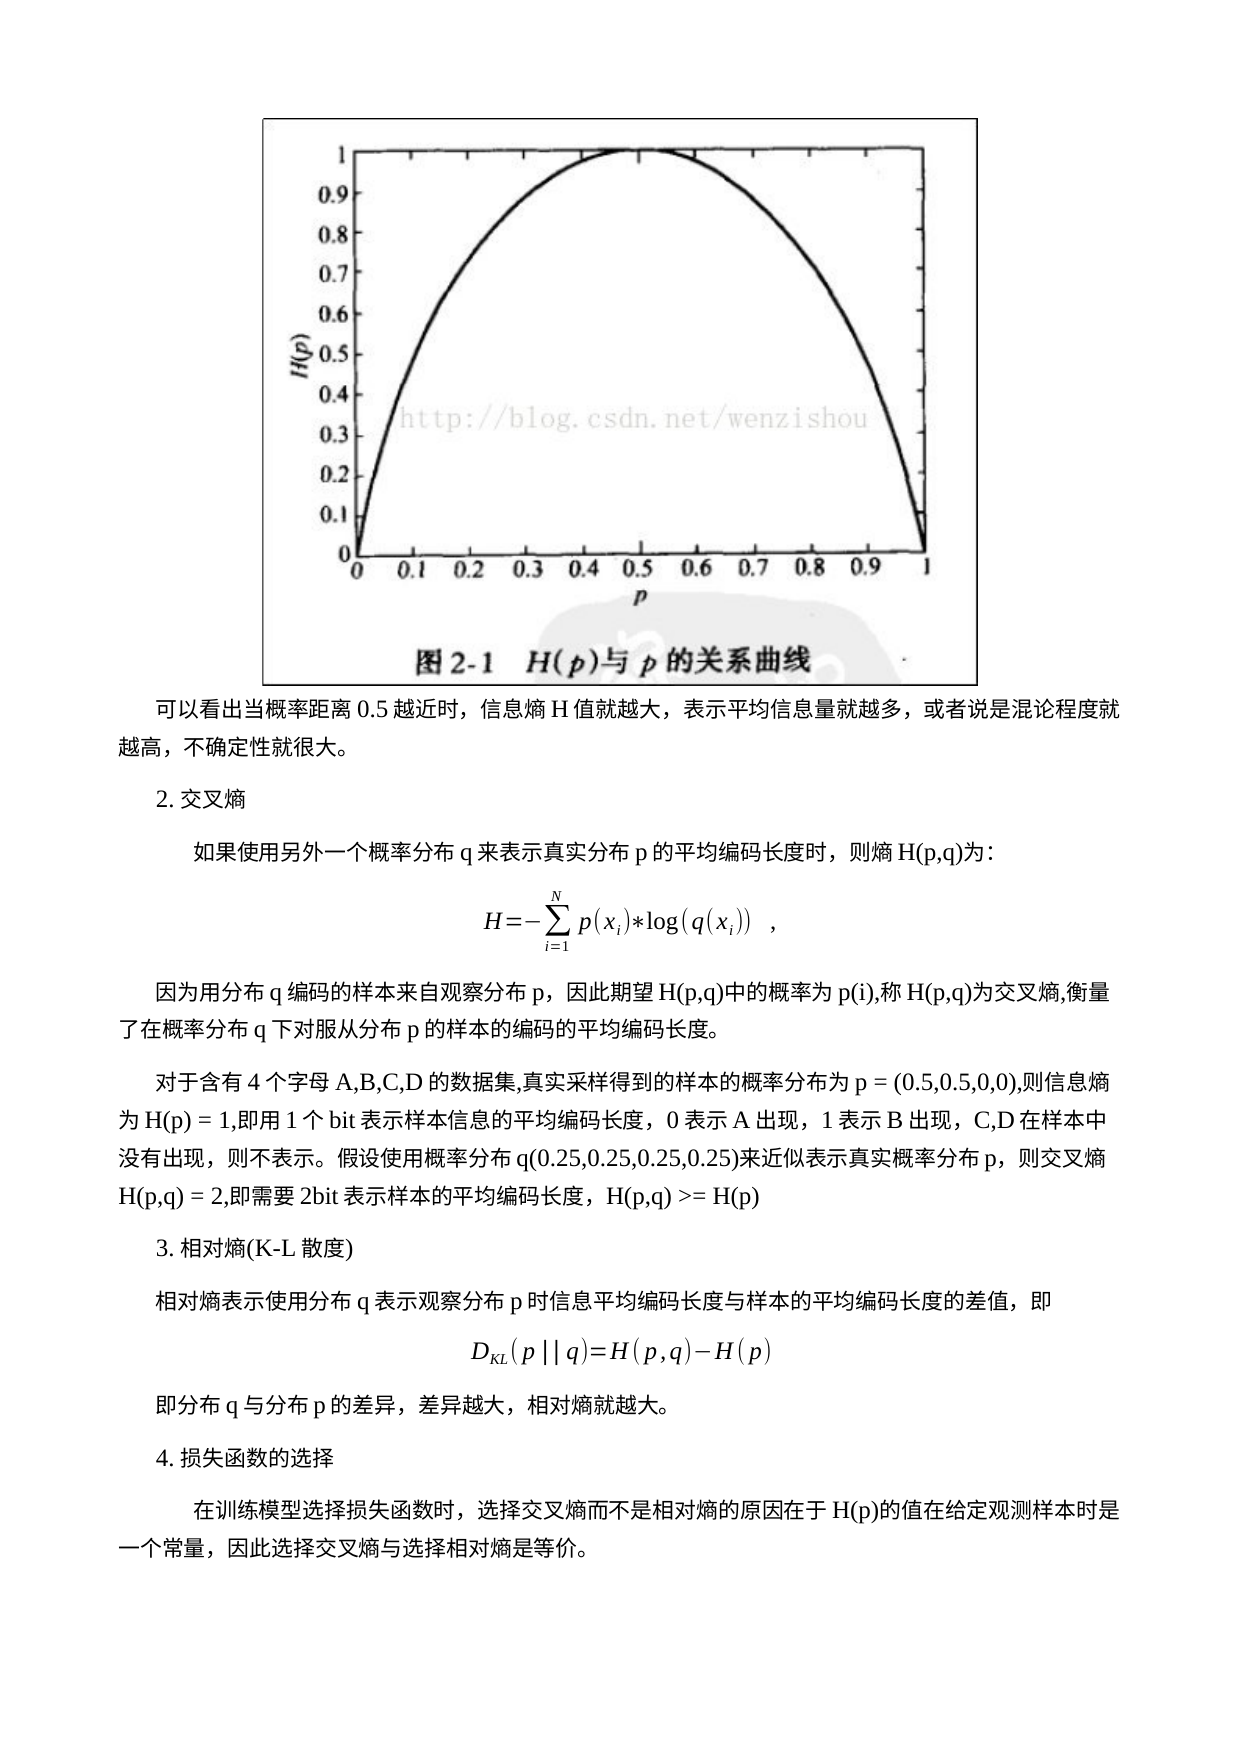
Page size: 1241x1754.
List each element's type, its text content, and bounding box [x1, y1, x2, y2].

text 对于含有4个字母A,B,C,D的数据集,真实采样得到的样本的概率分布为p = (0.5,0.5,0,0),则信息熵为H(p) = 1,即用1个bit表示样本信息的平均编码长度，0表示A出现，1表示B出现，C,D在样本中没有出现，则不表示。假设使用概率分布q(0.25,0.25,0.25,0.25)来近似表示真实概率分布p，则交叉熵H(p,q) = 2,即需要2bit表示样本的平均编码长度，H(p,q) >= H(p) [118, 1065, 1122, 1210]
text 因为用分布q编码的样本来自观察分布p，因此期望H(p,q)中的概率为p(i),称H(p,q)为交叉熵,衡量了在概率分布q下对服从分布p的样本的编码的平均编码长度。 [118, 974, 1122, 1044]
text 4. 损失函数的选择 [118, 1441, 1122, 1473]
text 即分布q与分布p的差异，差异越大，相对熵就越大。 [118, 1388, 1122, 1420]
text 如果使用另外一个概率分布q来表示真实分布p的平均编码长度时，则熵H(p,q)为： [118, 834, 1122, 866]
text 3. 相对熵(K-L散度) [118, 1231, 1122, 1263]
text 可以看出当概率距离0.5越近时，信息熵H值就越大，表示平均信息量就越多，或者说是混论程度就越高，不确定性就很大。 [118, 118, 1122, 761]
text 相对熵表示使用分布q表示观察分布p时信息平均编码长度与样本的平均编码长度的差值，即 [118, 1284, 1122, 1315]
text 2. 交叉熵 [118, 782, 1122, 814]
text 在训练模型选择损失函数时，选择交叉熵而不是相对熵的原因在于H(p)的值在给定观测样本时是一个常量，因此选择交叉熵与选择相对熵是等价。 [118, 1493, 1122, 1563]
text , [118, 887, 1122, 954]
picture [262, 118, 978, 686]
